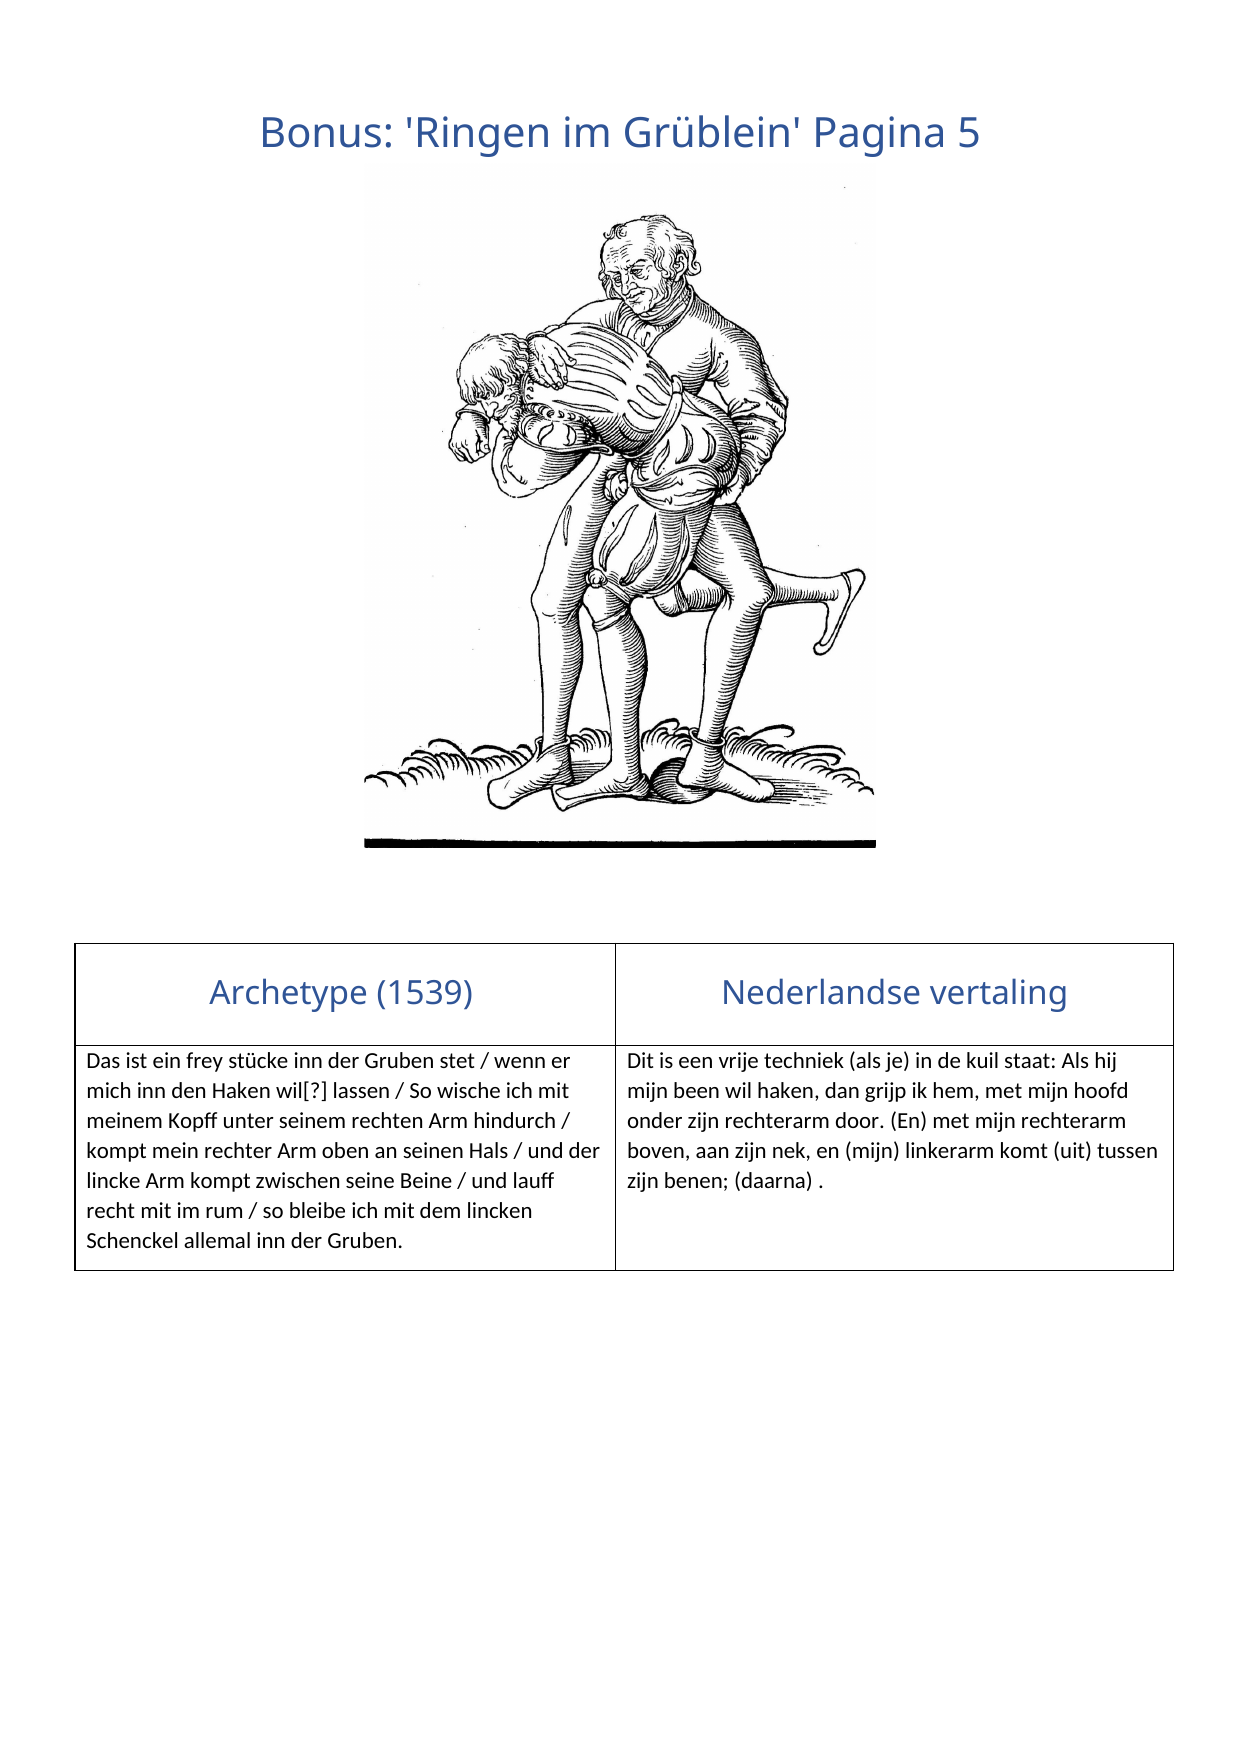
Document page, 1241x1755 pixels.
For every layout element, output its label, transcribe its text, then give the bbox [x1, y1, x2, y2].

table_cell Das ist ein frey stücke inn der Gruben stet / wenn er mich inn den Haken wil[?] lassen / So wische ich mit meinem Kopff unter seinem rechten Arm hindurch / kompt mein rechter Arm oben an seinen Hals / und der lincke Arm kompt zwischen seine Beine / und lauff recht mit im rum / so bleibe ich mit dem lincken Schenckel allemal inn der Gruben. [76, 1046, 615, 1270]
subtitle Bonus: 'Ringen im Grüblein' Pagina 5 [75, 103, 1165, 160]
table_cell Dit is een vrije techniek (als je) in de kuil staat: Als hij mijn been wil haken, dan grijp ik hem, met mijn hoofd onder zijn rechterarm door. (En) met mijn rechterarm boven, aan zijn nek, en (mijn) linkerarm komt (uit) tussen zijn benen; (daarna) . [616, 1046, 1173, 1270]
table_header Nederlandse vertaling [616, 944, 1173, 1045]
table_header Archetype (1539) [76, 944, 615, 1045]
picture [364, 163, 876, 848]
